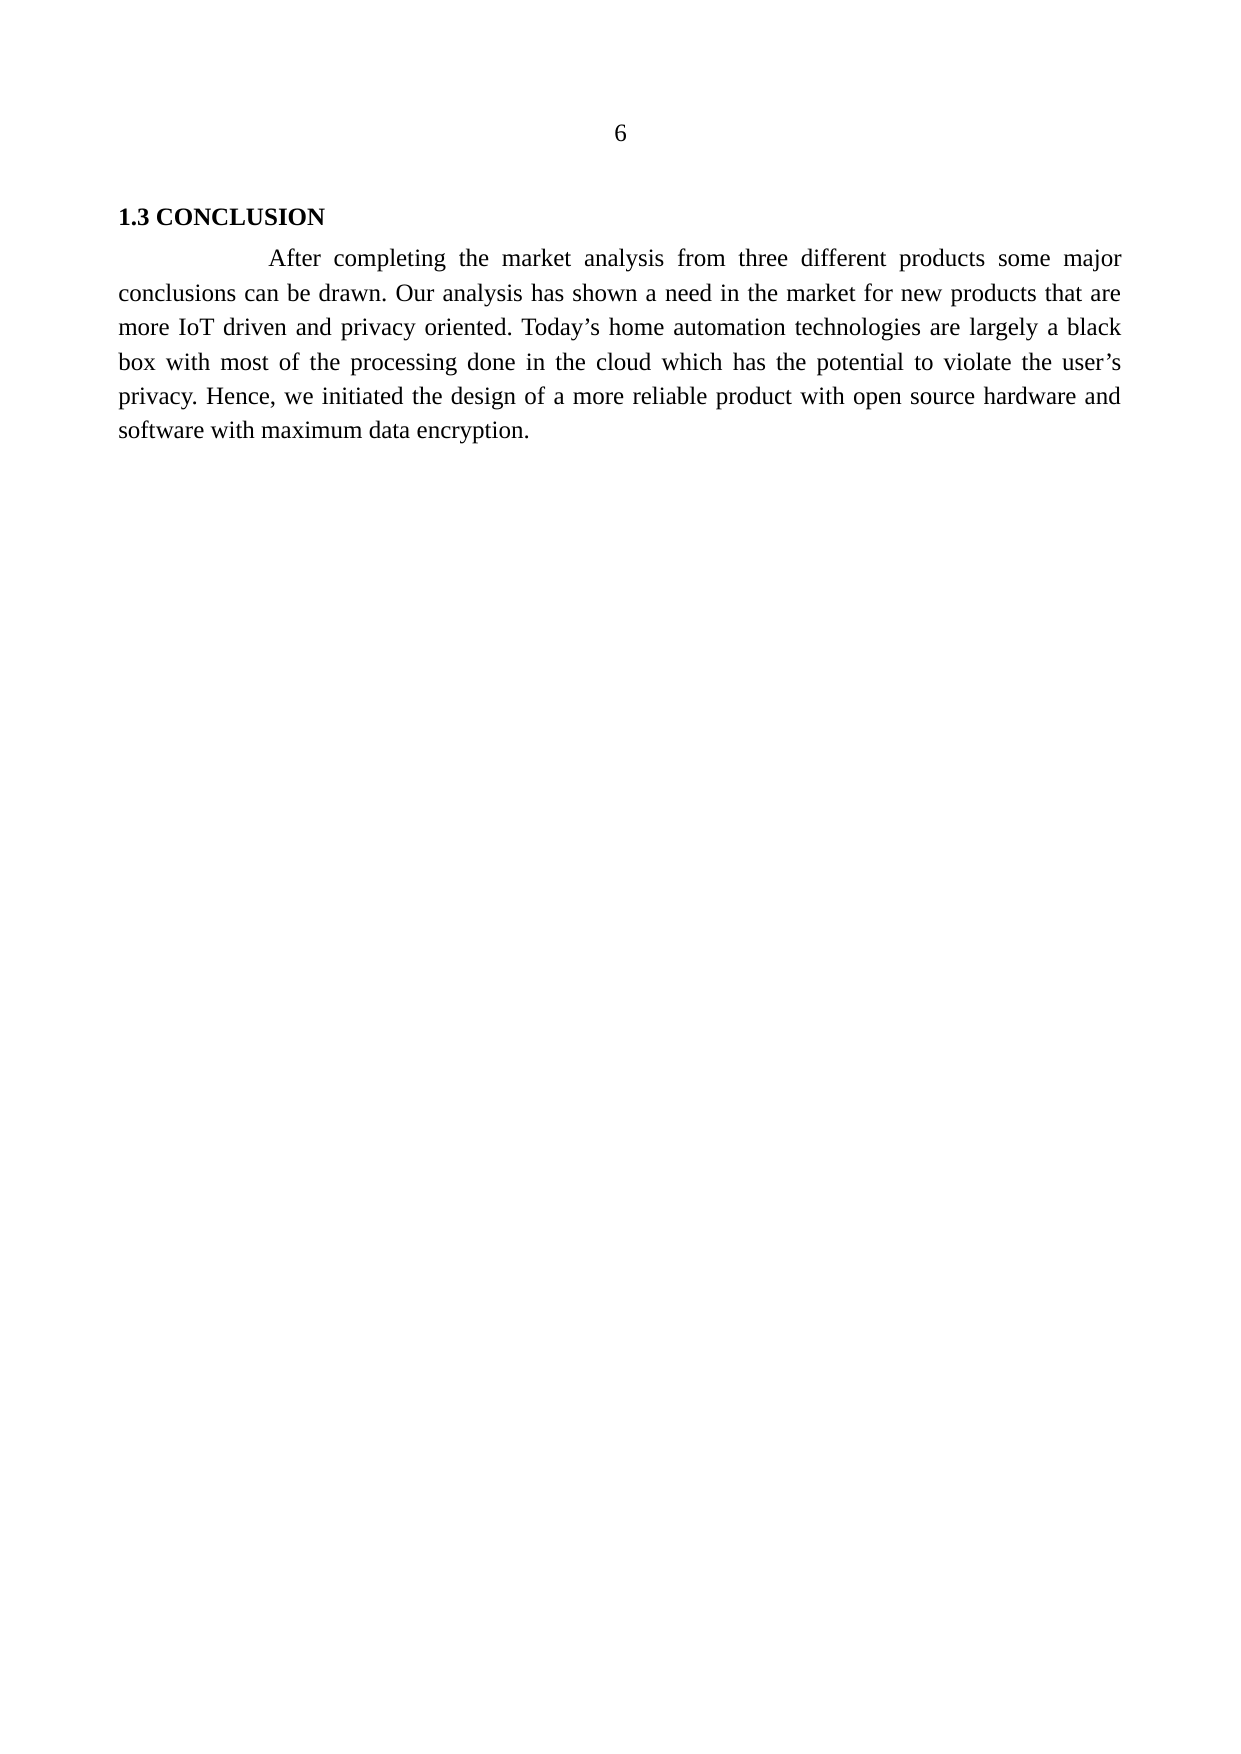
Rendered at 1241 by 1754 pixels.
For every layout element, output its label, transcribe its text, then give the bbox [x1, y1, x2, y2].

title 1.3 CONCLUSION [118, 202, 1122, 231]
text After completing the market analysis from three different products some major conclusions can be drawn. Our analysis has shown a need in the market for new products that are more IoT driven and privacy oriented. Today’s home automation technologies are largely a black box with most of the processing done in the cloud which has the potential to violate the user’s privacy. Hence, we initiated the design of a more reliable product with open source hardware and software with maximum data encryption. [118, 243, 1122, 444]
